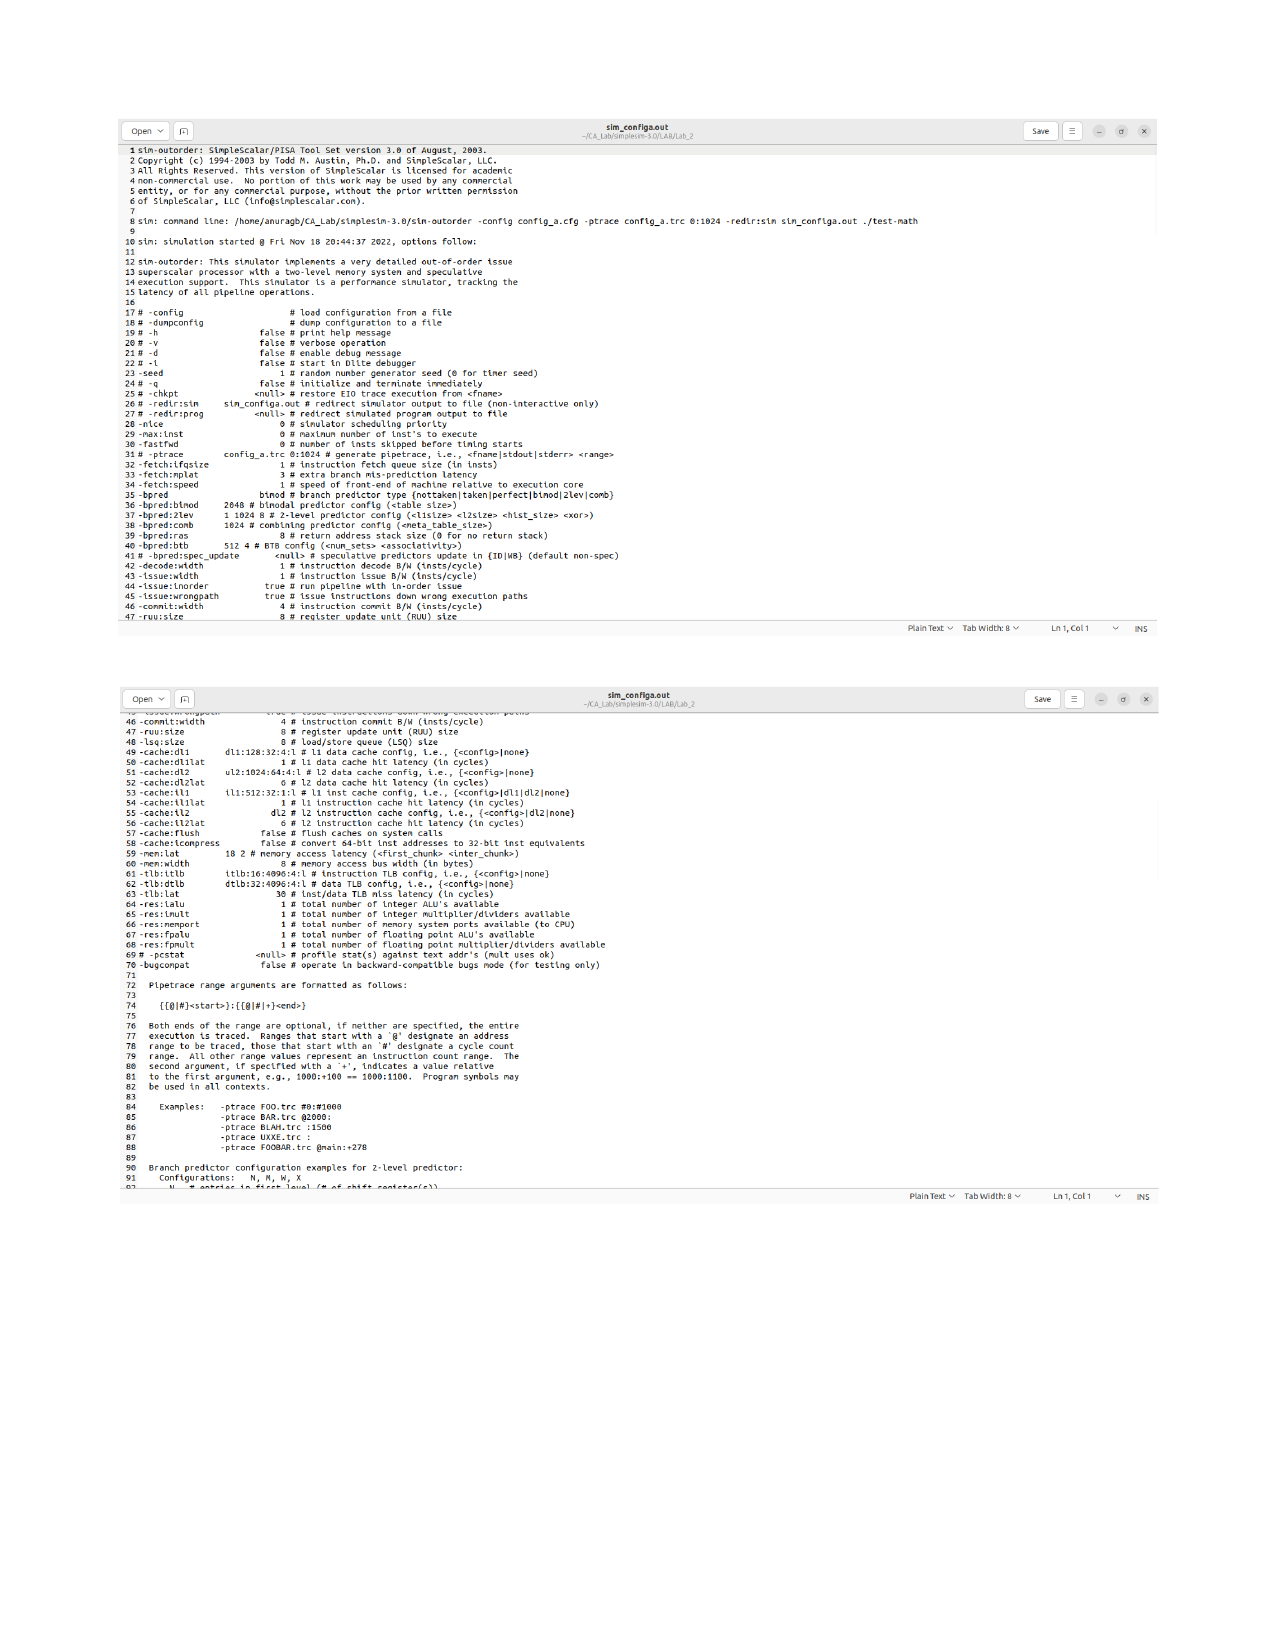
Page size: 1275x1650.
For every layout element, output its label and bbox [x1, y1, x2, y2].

picture [118, 118, 1157, 636]
picture [120, 686, 1159, 1204]
